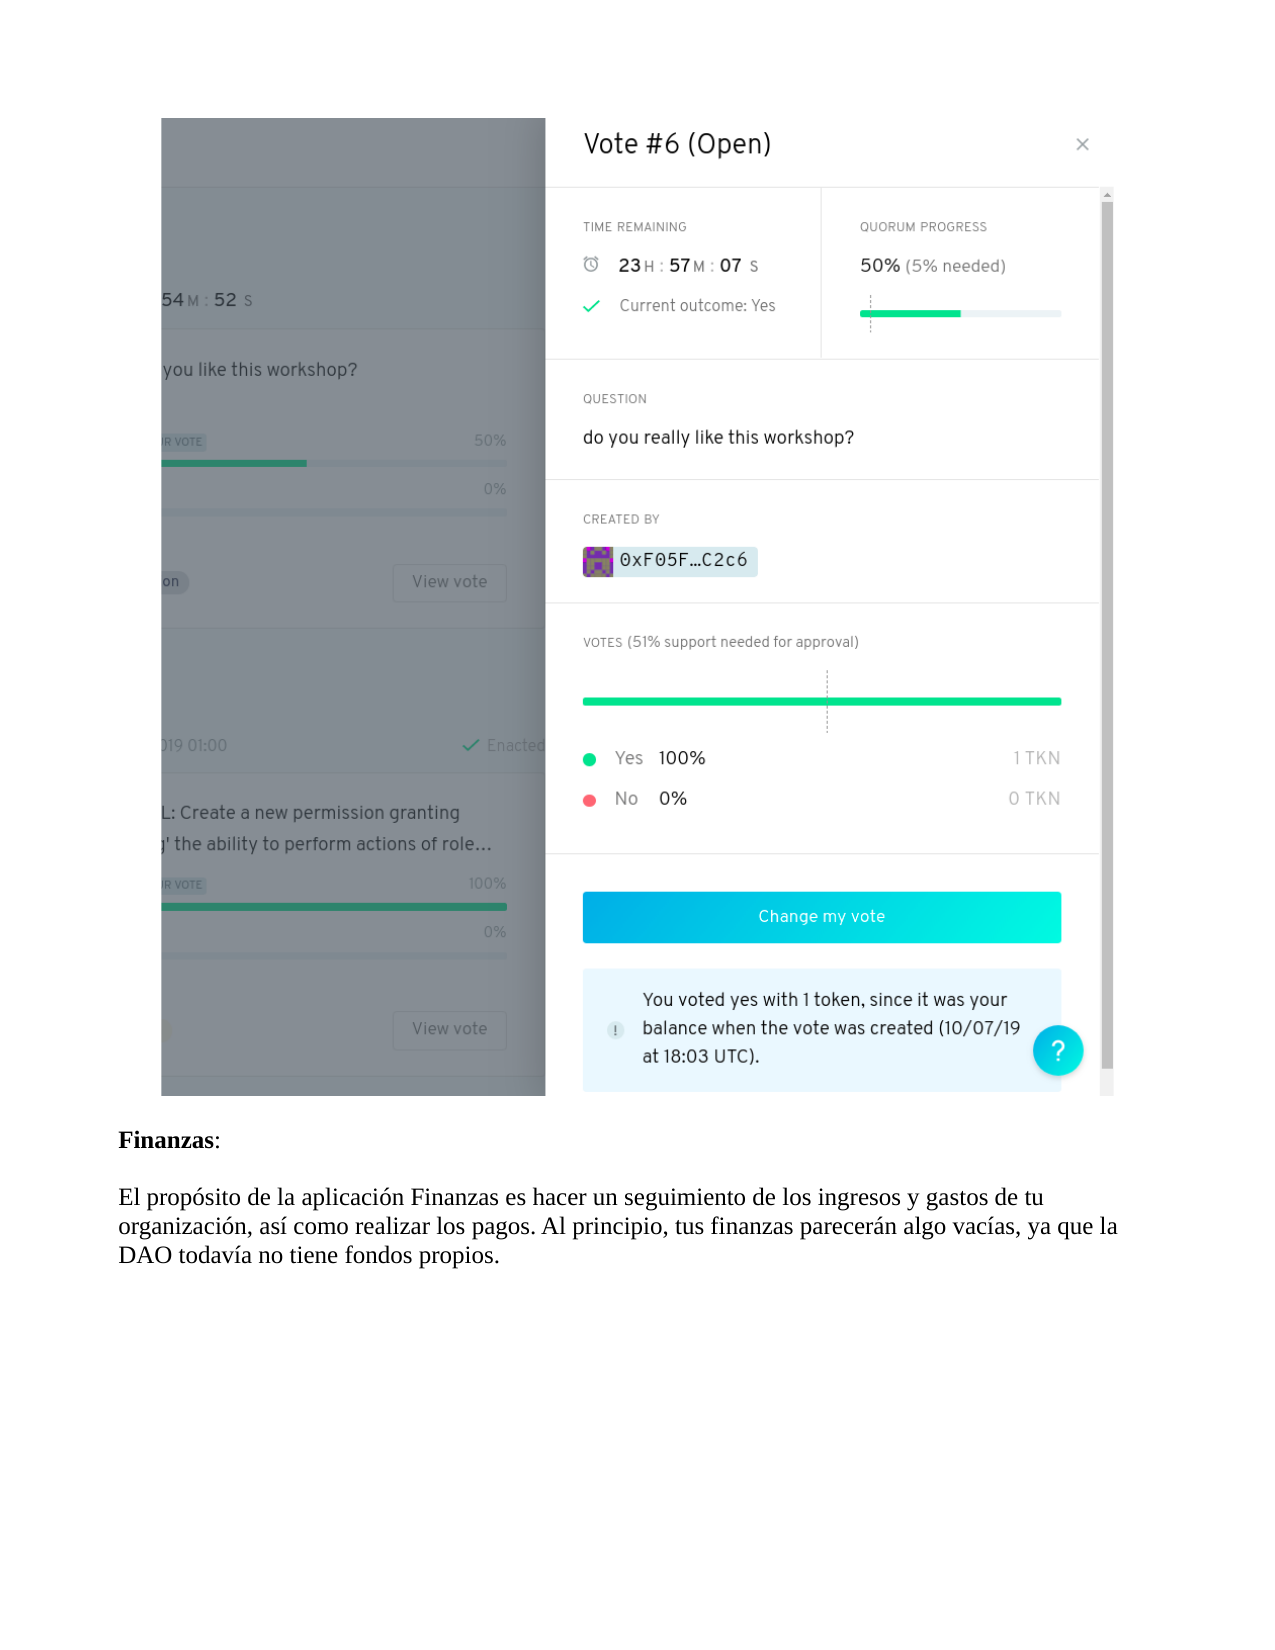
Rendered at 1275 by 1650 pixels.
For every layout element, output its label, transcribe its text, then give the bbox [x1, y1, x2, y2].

picture [161, 118, 1114, 1096]
text Finanzas: [118, 1125, 1157, 1153]
text El propósito de la aplicación Finanzas es hacer un seguimiento de los ingresos y gastos de tu organización, así como realizar los pagos. Al principio, tus finanzas parecerán algo vacías, ya que la DAO todavía no tiene fondos propios. [118, 1182, 1157, 1268]
